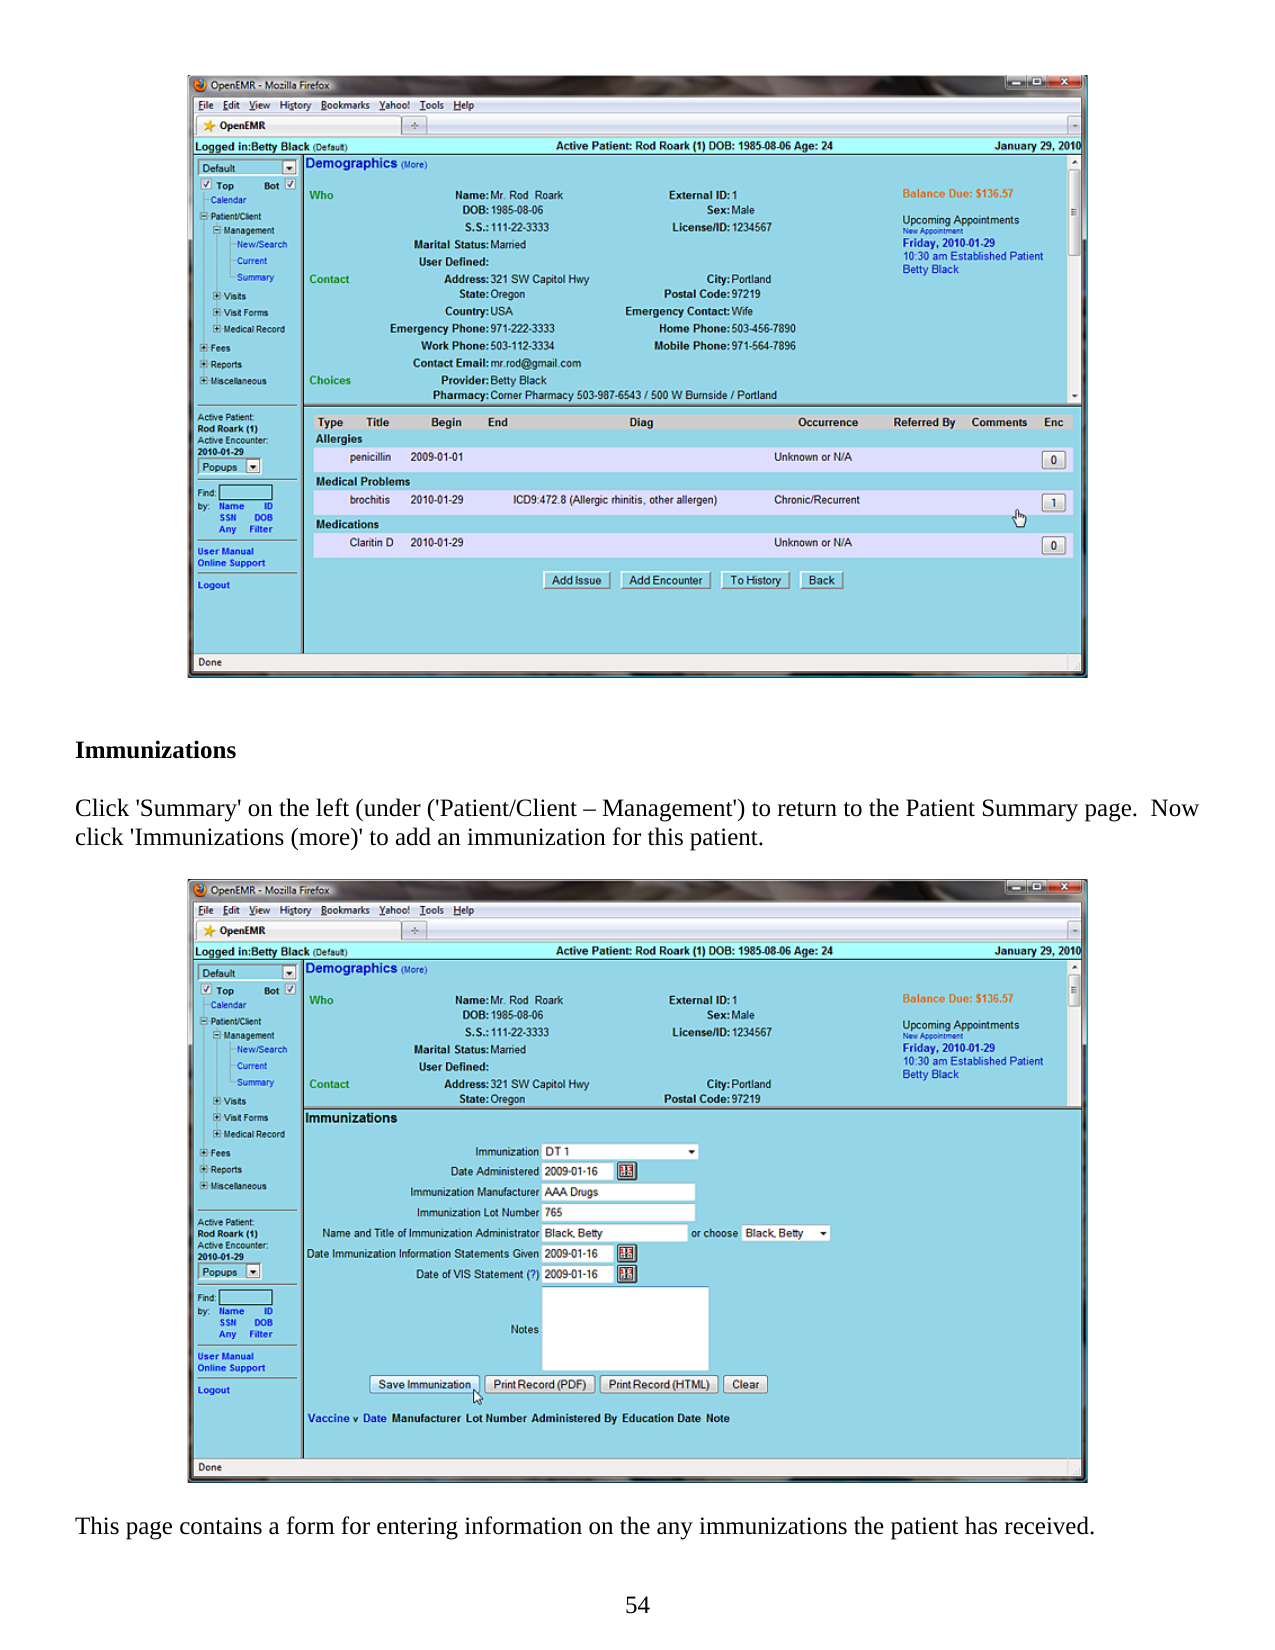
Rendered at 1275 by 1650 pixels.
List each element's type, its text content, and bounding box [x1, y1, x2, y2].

text Click 'Summary' on the left (under ('Patient/Client – Management') to return to the Patient Summary page. Now click 'Immunizations (more)' to add an immunization for this patient. [75, 793, 1200, 851]
picture [187, 879, 1088, 1483]
picture [187, 75, 1088, 678]
text This page contains a form for entering information on the any immunizations the patient has received. [75, 1511, 1200, 1540]
text Immunizations [75, 736, 1200, 764]
